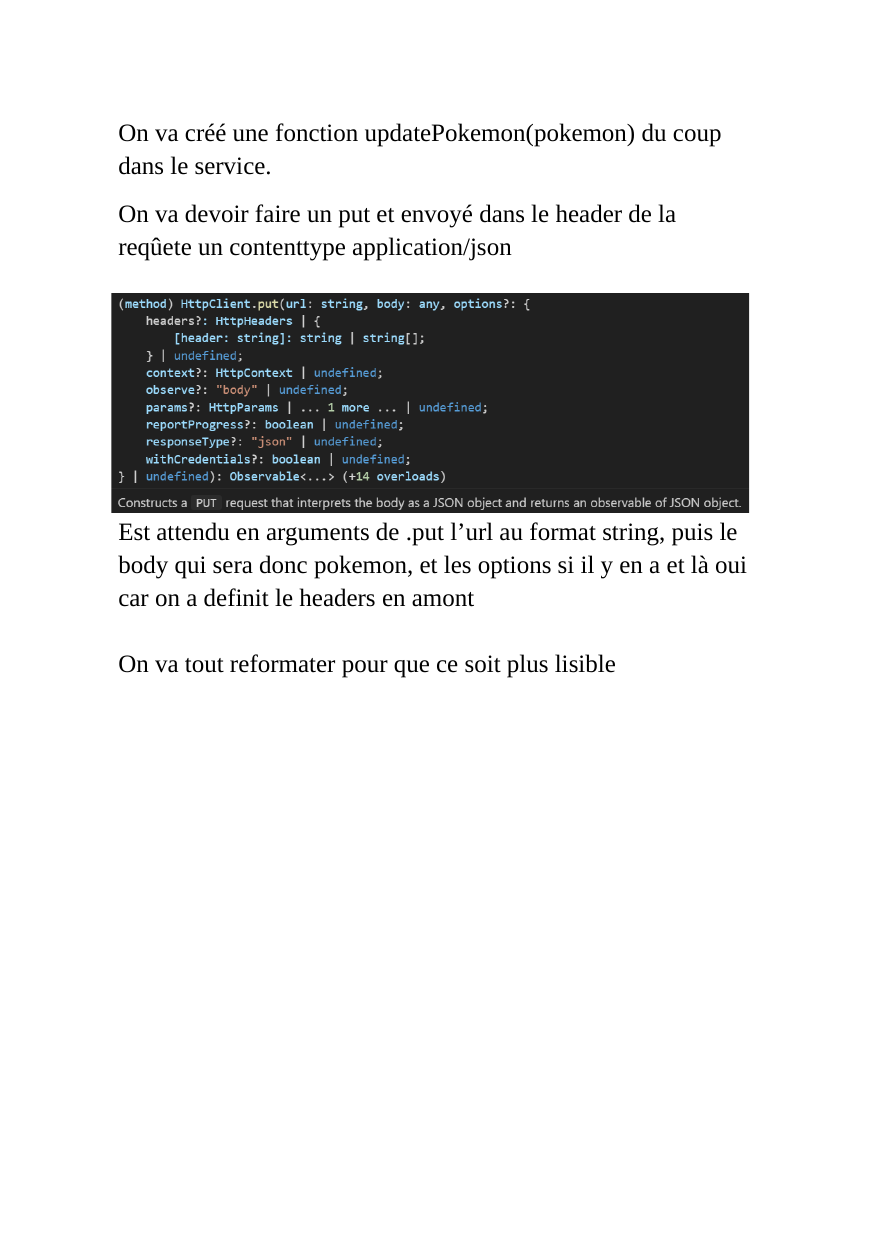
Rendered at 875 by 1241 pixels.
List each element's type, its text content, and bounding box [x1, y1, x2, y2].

text Est attendu en arguments de .put l’url au format string, puis le body qui sera donc pokemon, et les options si il y en a et là oui car on a definit le headers en amont On va tout reformater pour que ce soit plus lisible [118, 359, 756, 678]
text On va créé une fonction updatePokemon(pokemon) du coup dans le service. [118, 118, 756, 180]
picture [111, 293, 750, 513]
text On va devoir faire un put et envoyé dans le header de la reqûete un contenttype application/json [118, 199, 756, 261]
